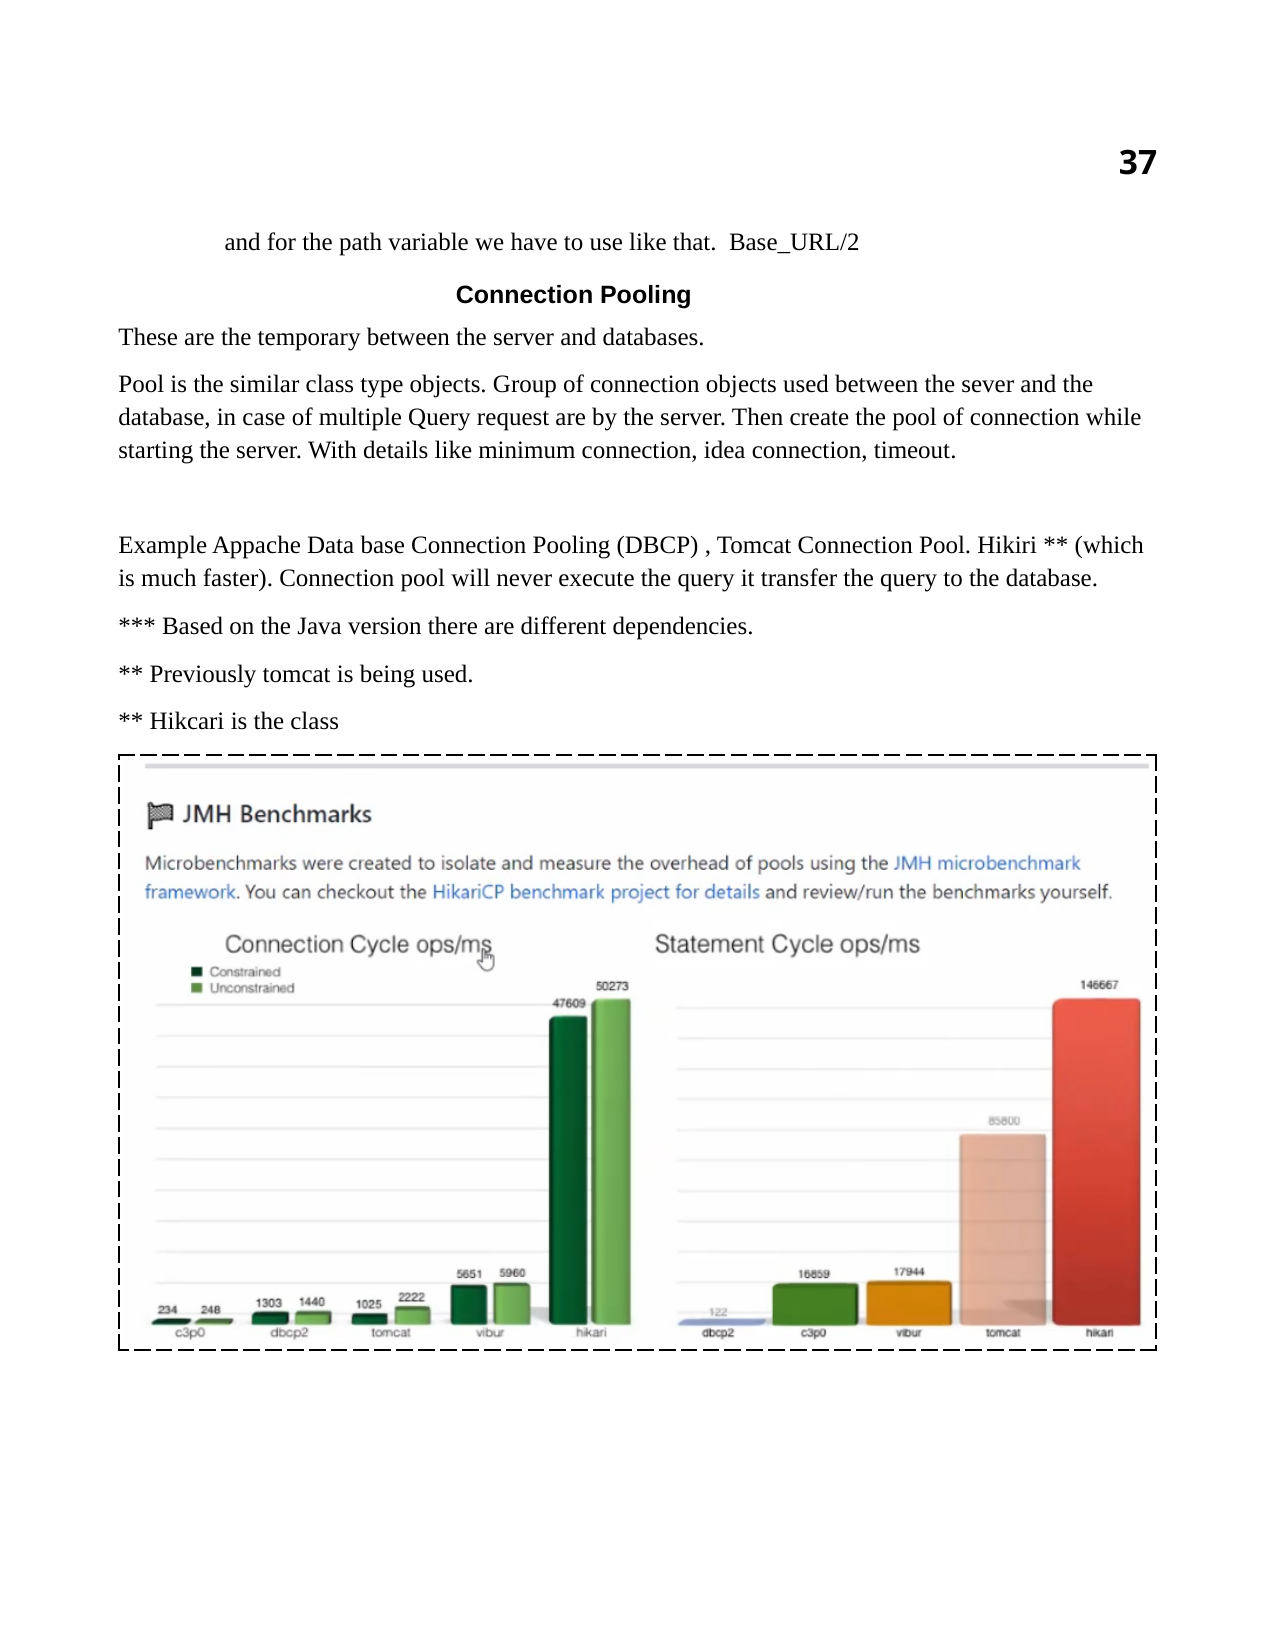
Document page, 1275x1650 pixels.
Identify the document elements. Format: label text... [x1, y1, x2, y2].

text Example Appache Data base Connection Pooling (DBCP) , Tomcat Connection Pool. Hikiri ** (which is much faster). Connection pool will never execute the query it transfer the query to the database. [118, 531, 1157, 592]
text Pool is the similar class type objects. Group of connection objects used between the sever and the database, in case of multiple Query request are by the server. Then create the pool of connection while starting the server. With details like minimum connection, idea connection, timeout. [118, 369, 1157, 464]
text ** Hikcari is the class [118, 706, 1157, 735]
subtitle Connection Pooling [456, 280, 1157, 309]
text ** Previously tomcat is being used. [118, 659, 1157, 687]
picture [122, 758, 1153, 1347]
text These are the temporary between the server and databases. [118, 322, 1157, 350]
text and for the path variable we have to use like that. Base_URL/2 [118, 227, 1157, 255]
text *** Based on the Java version there are different dependencies. [118, 611, 1157, 640]
